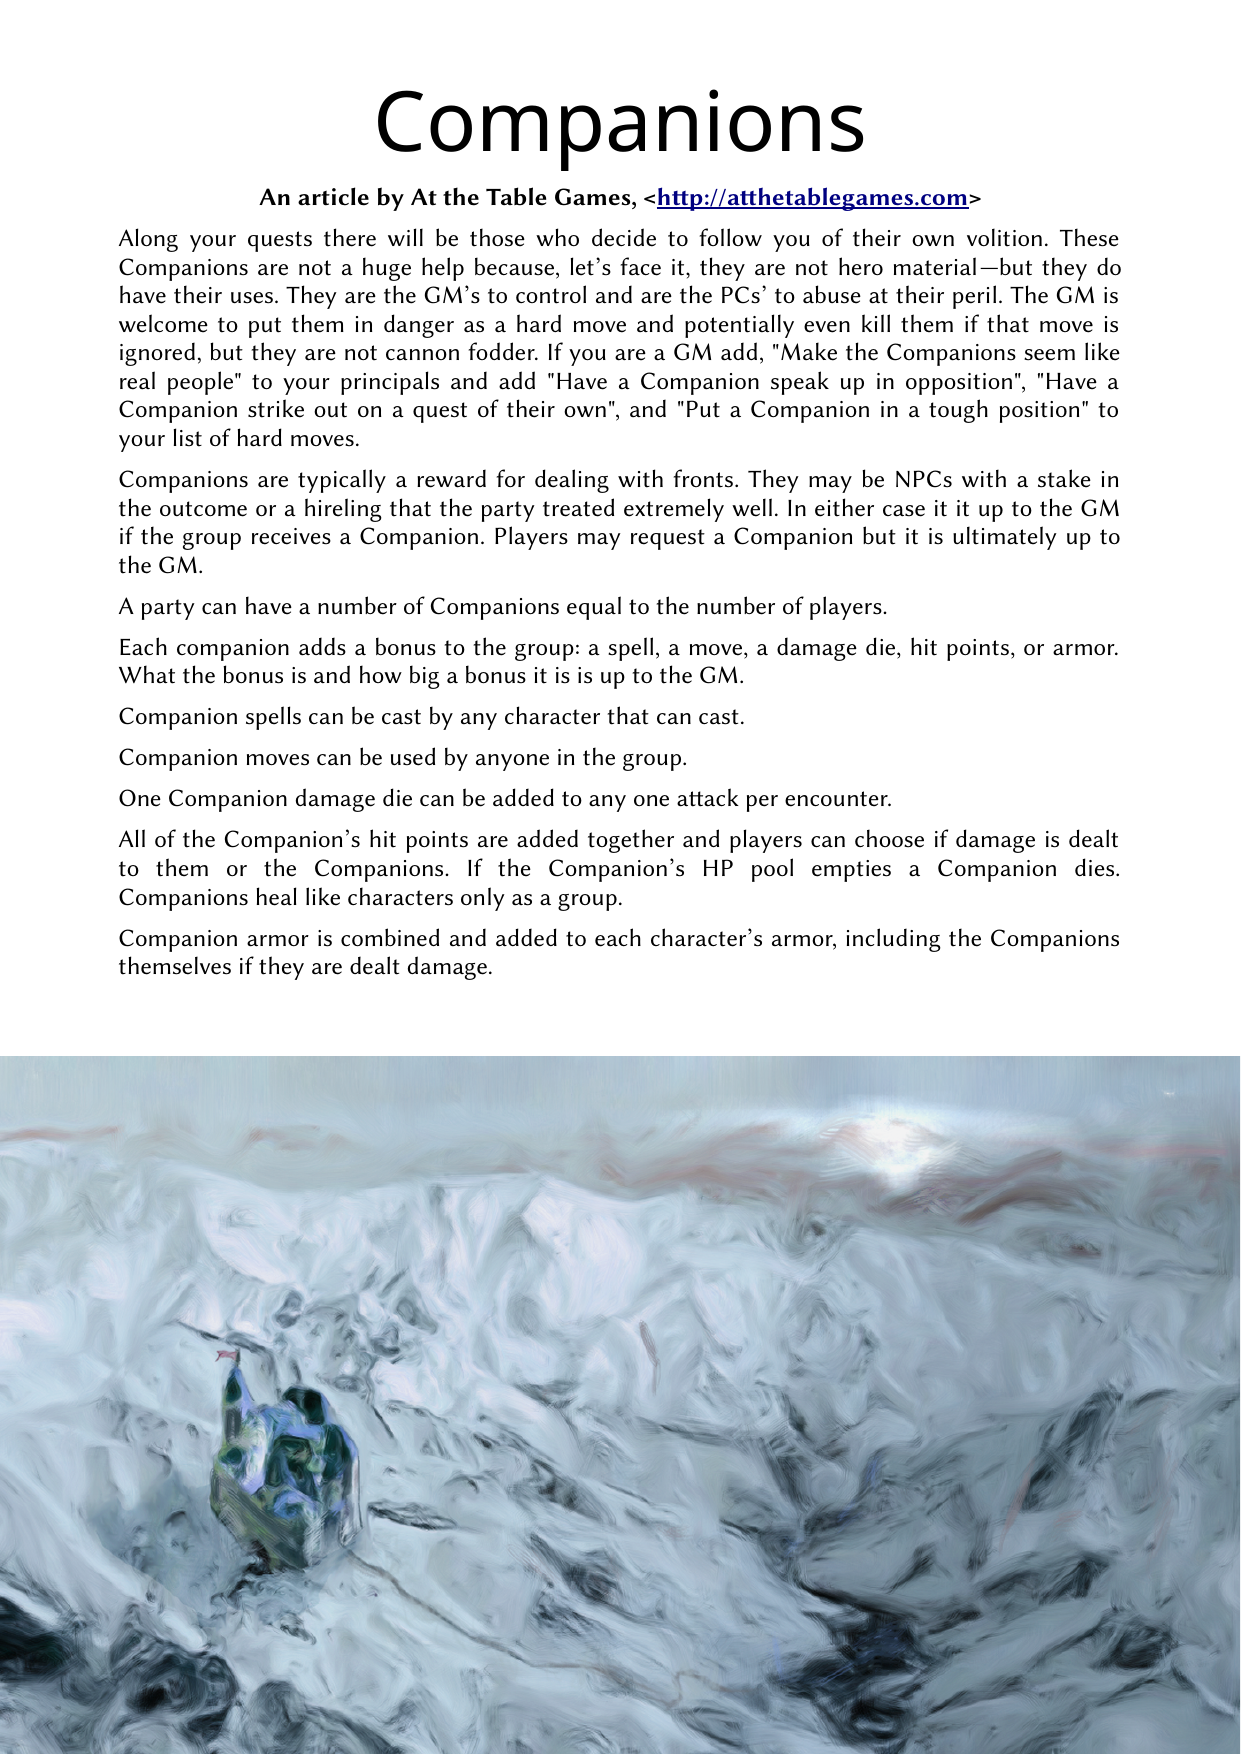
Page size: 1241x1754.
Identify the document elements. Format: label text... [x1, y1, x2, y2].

text An article by At the Table Games, <http://atthetablegames.com> [118, 183, 1122, 212]
text Companion moves can be used by anyone in the group. [118, 743, 1122, 772]
text One Companion damage die can be added to any one attack per encounter. [118, 784, 1122, 813]
text A party can have a number of Companions equal to the number of players. [118, 592, 1122, 620]
text Each companion adds a bonus to the group: a spell, a move, a damage die, hit points, or armor. What the bonus is and how big a bonus it is is up to the GM. [118, 633, 1122, 690]
text All of the Companion’s hit points are added together and players can choose if damage is dealt to them or the Companions. If the Companion’s HP pool empties a Companion dies. Companions heal like characters only as a group. [118, 825, 1122, 911]
text Companions are typically a reward for dealing with fronts. They may be NPCs with a stake in the outcome or a hireling that the party treated extremely well. In either case it it up to the GM if the group receives a Companion. Players may request a Companion but it is ultimately up to the GM. [118, 465, 1122, 579]
subtitle Companions [118, 63, 1122, 176]
text Companion spells can be cast by any character that can cast. [118, 702, 1122, 731]
text Along your quests there will be those who decide to follow you of their own volition. These Companions are not a huge help because, let’s face it, they are not hero material—but they do have their uses. They are the GM’s to control and are the PCs’ to abuse at their peril. The GM is welcome to put them in danger as a hard move and potentially even kill them if that move is ignored, but they are not cannon fodder. If you are a GM add, "Make the Companions seem like real people" to your principals and add "Have a Companion speak up in opposition", "Have a Companion strike out on a quest of their own", and "Put a Companion in a tough position" to your list of hard moves. [118, 224, 1122, 452]
text Companion armor is combined and added to each character’s armor, including the Companions themselves if they are dealt damage. [118, 923, 1122, 981]
picture [0, 1056, 1241, 1754]
